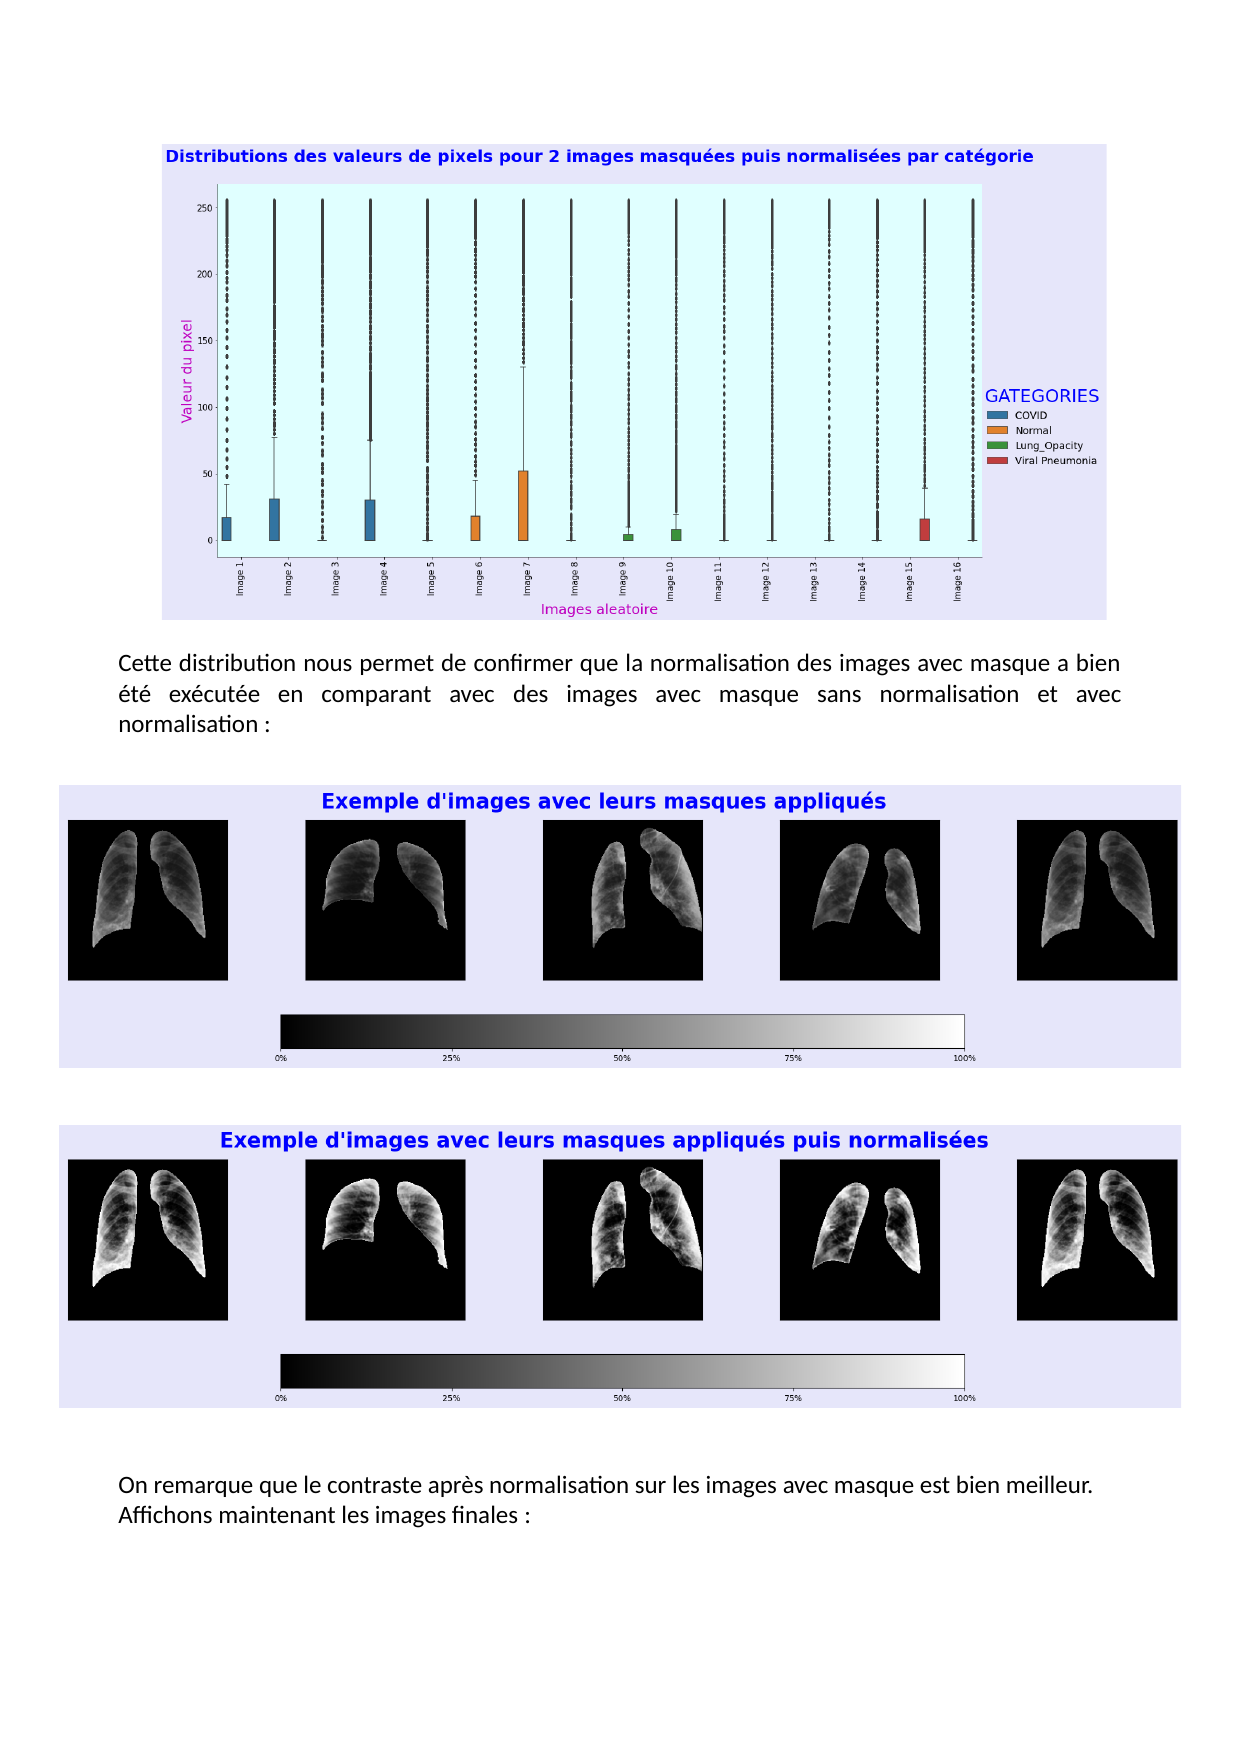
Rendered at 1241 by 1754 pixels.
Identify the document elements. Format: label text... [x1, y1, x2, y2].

picture [59, 785, 1182, 1068]
text Affichons maintenant les images finales : [118, 1499, 1122, 1530]
picture [161, 144, 1107, 620]
picture [59, 1125, 1182, 1408]
text Cette distribution nous permet de confirmer que la normalisation des images avec masque a bien été exécutée en comparant avec des images avec masque sans normalisation et avec normalisation : [118, 647, 1122, 739]
text On remarque que le contraste après normalisation sur les images avec masque est bien meilleur. [118, 1469, 1122, 1499]
